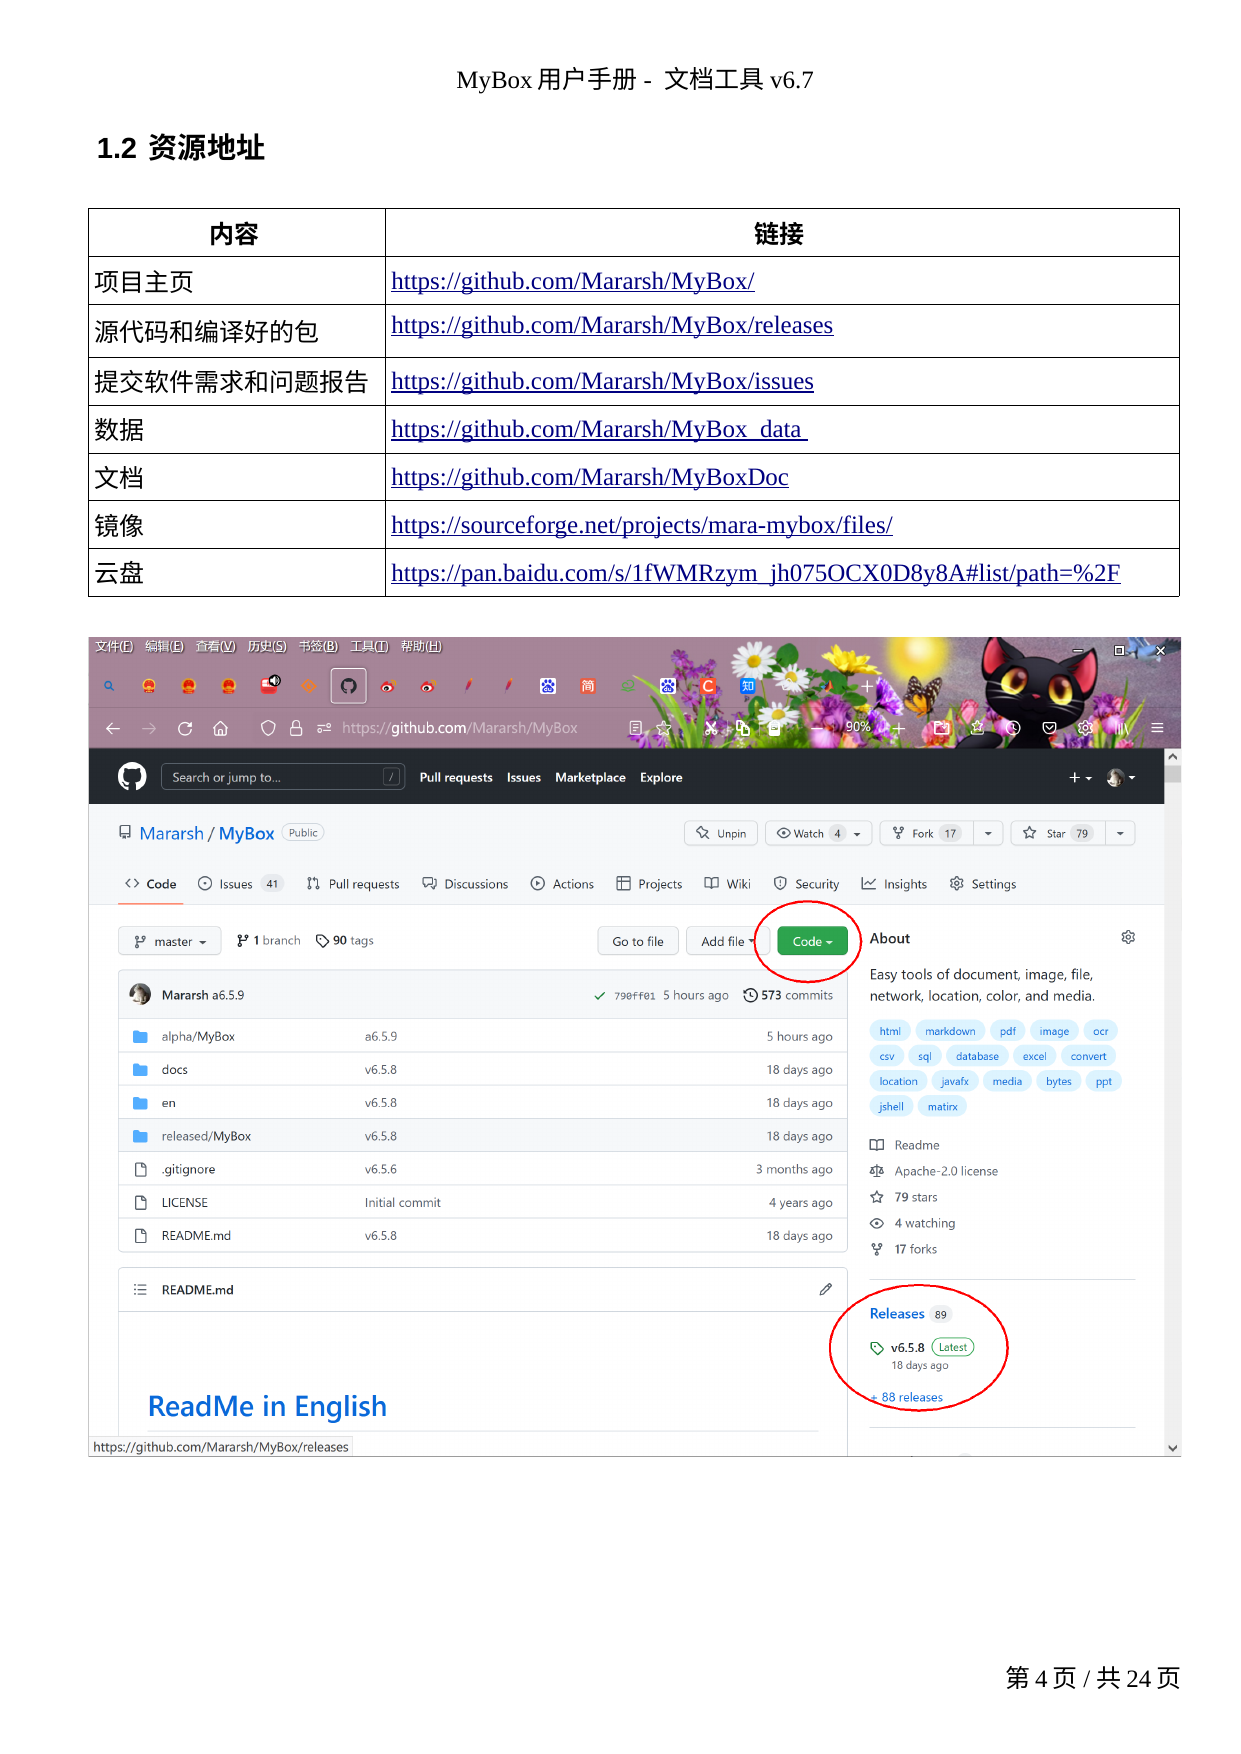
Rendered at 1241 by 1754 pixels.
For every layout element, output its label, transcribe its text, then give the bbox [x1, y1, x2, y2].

table_cell 源代码和编译好的包 [89, 305, 385, 357]
table_cell 数据 [89, 406, 385, 452]
table_cell 提交软件需求和问题报告 [89, 358, 385, 404]
table_cell 云盘 [89, 549, 385, 596]
subtitle 资源地址 [88, 125, 1181, 167]
table_cell https://github.com/Mararsh/MyBoxDoc [386, 454, 1179, 500]
table_cell https://pan.baidu.com/s/1fWMRzym_jh075OCX0D8y8A#list/path=%2F [386, 549, 1179, 596]
picture [88, 637, 1182, 1457]
table_header 链接 [386, 209, 1179, 256]
table_cell https://sourceforge.net/projects/mara-mybox/files/ [386, 501, 1179, 548]
table_cell 项目主页 [89, 257, 385, 304]
table_cell 文档 [89, 454, 385, 500]
table_header 内容 [89, 209, 385, 256]
table_cell https://github.com/Mararsh/MyBox/ [386, 257, 1179, 304]
table_cell 镜像 [89, 501, 385, 548]
table_cell https://github.com/Mararsh/MyBox/issues [386, 358, 1179, 404]
table_cell https://github.com/Mararsh/MyBox_data [386, 406, 1179, 452]
table_cell https://github.com/Mararsh/MyBox/releases [386, 305, 1179, 357]
